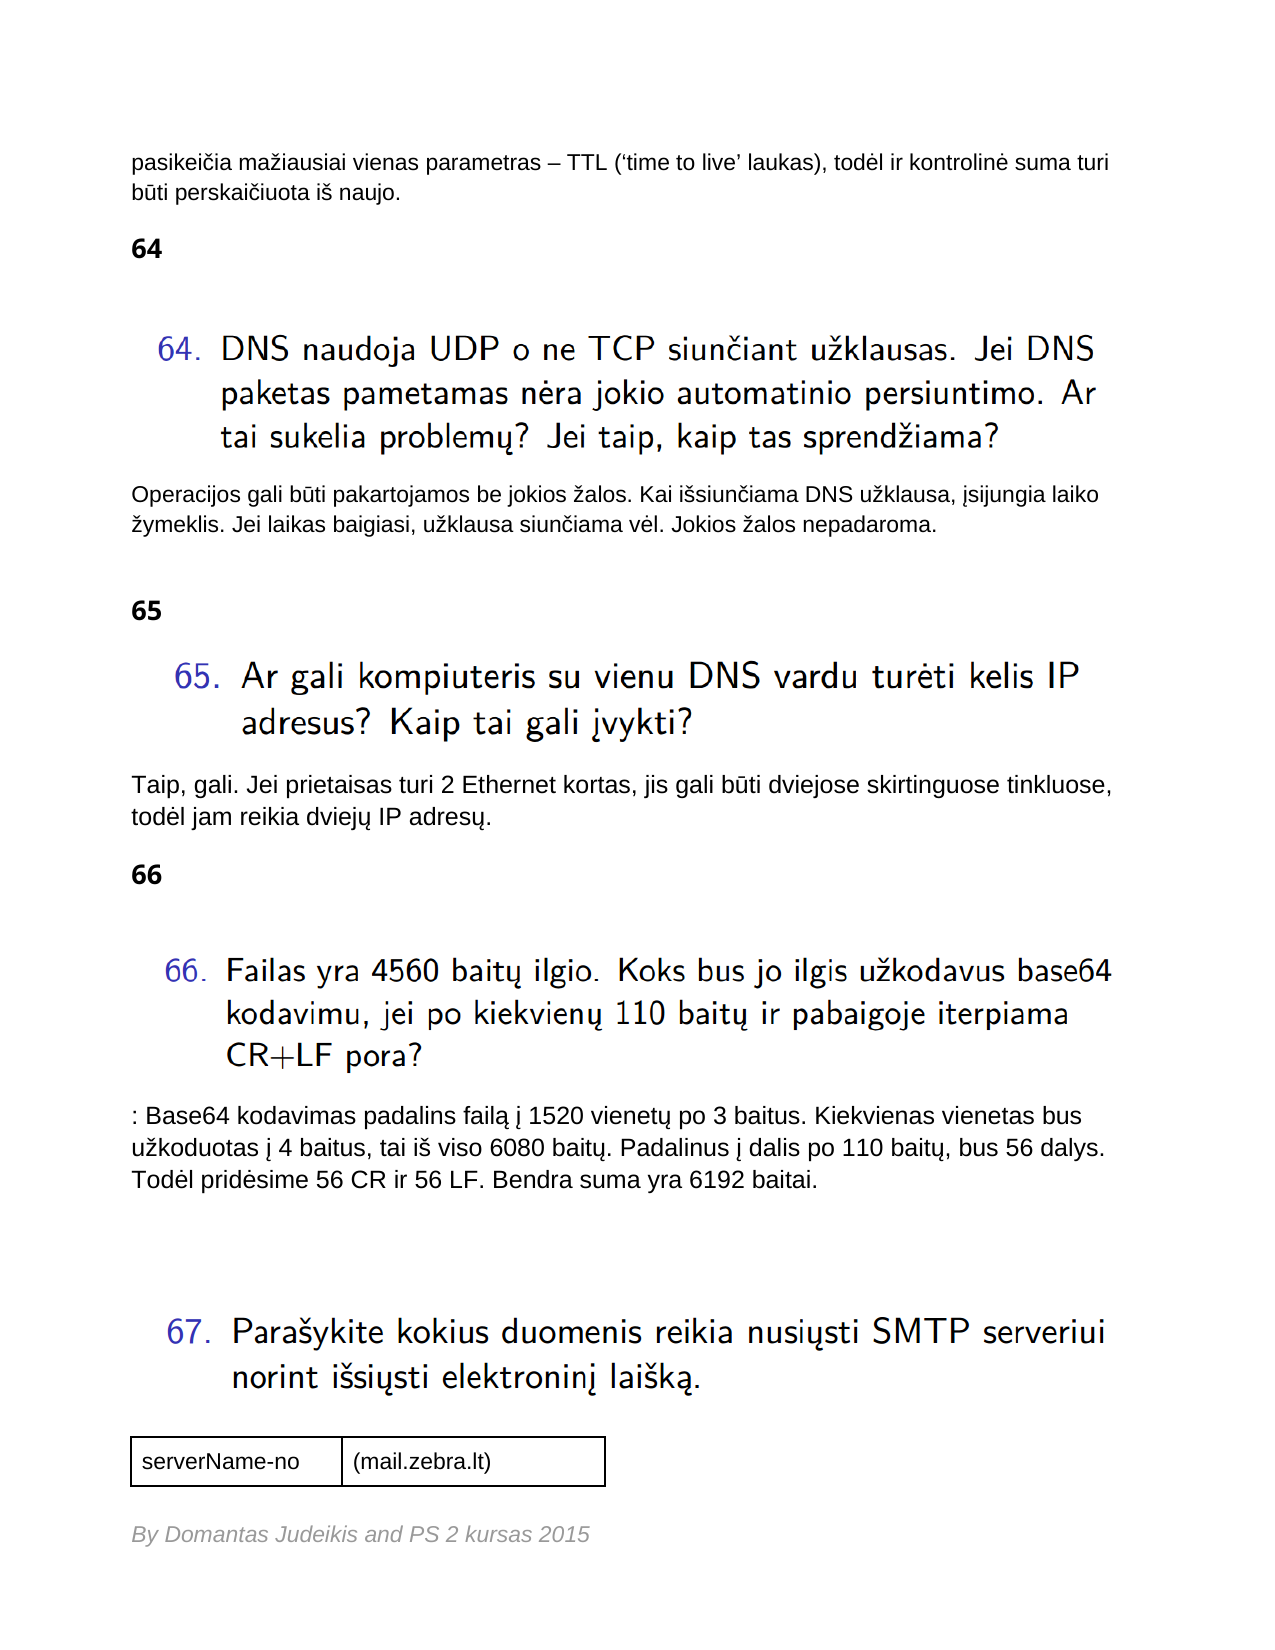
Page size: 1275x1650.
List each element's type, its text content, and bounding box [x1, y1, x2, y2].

text : Base64 kodavimas padalins failą į 1520 vienetų po 3 baitus. Kiekvienas vienetas bus užkoduotas į 4 baitus, tai iš viso 6080 baitų. Padalinus į dalis po 110 baitų, bus 56 dalys. Todėl pridėsime 56 CR ir 56 LF. Bendra suma yra 6192 baitai. [131, 1102, 1144, 1194]
picture [150, 946, 1125, 1080]
text Operacijos gali būti pakartojamos be jokios žalos. Kai išsiunčiama DNS užklausa, įsijungia laiko žymeklis. Jei laikas baigiasi, užklausa siunčiama vėl. Jokios žalos nepadaroma. [131, 482, 1144, 537]
text pasikeičia mažiausiai vienas parametras – TTL (‘time to live’ laukas), todėl ir kontrolinė suma turi būti perskaičiuota iš naujo. [131, 150, 1144, 205]
subtitle 66 [131, 856, 1144, 892]
picture [150, 320, 1125, 460]
subtitle 64 [131, 229, 1144, 266]
picture [150, 1309, 1125, 1414]
picture [150, 652, 1125, 749]
text Taip, gali. Jei prietaisas turi 2 Ethernet kortas, jis gali būti dviejose skirtinguose tinkluose, todėl jam reikia dviejų IP adresų. [131, 771, 1144, 831]
table_header serverName-no [132, 1438, 341, 1485]
subtitle 65 [131, 591, 1144, 628]
table_header (mail.zebra.lt) [343, 1438, 604, 1485]
